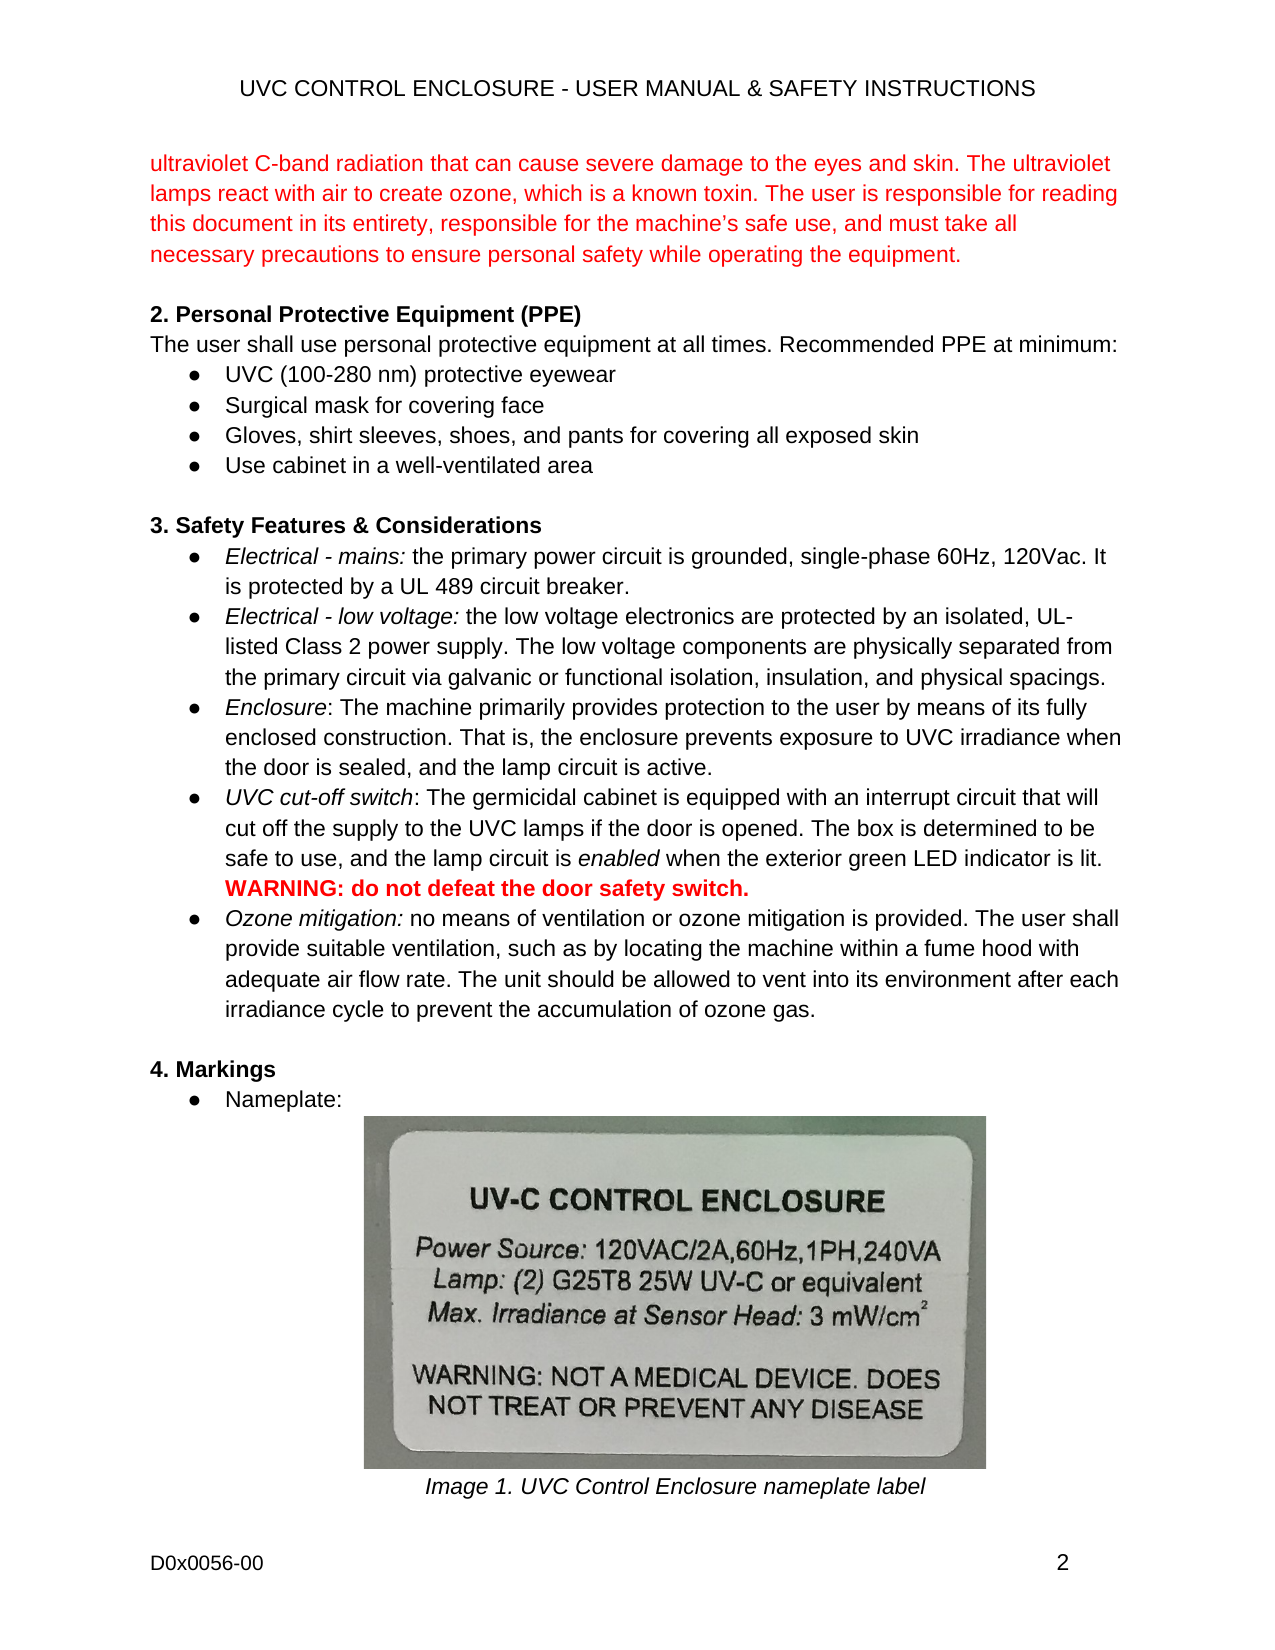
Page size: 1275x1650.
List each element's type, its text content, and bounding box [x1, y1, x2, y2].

list UVC cut-off switch: The germicidal cabinet is equipped with an interrupt circuit that will cut off the supply to the UVC lamps if the door is opened. The box is determined to be safe to use, and the lamp circuit is enabled when the exterior green LED indicator is lit. WARNING: do not defeat the door safety switch. [187, 784, 1125, 901]
text ultraviolet C-band radiation that can cause severe damage to the eyes and skin. The ultraviolet lamps react with air to create ozone, which is a known toxin. The user is responsible for reading this document in its entirety, responsible for the machine’s safe use, and must take all necessary precautions to ensure personal safety while operating the equipment. [150, 150, 1125, 267]
text 4. Markings [150, 1056, 1125, 1083]
text Image 1. UVC Control Enclosure nameplate label [225, 1473, 1125, 1499]
text 3. Safety Features & Considerations [150, 512, 1125, 539]
list Electrical - low voltage: the low voltage electronics are protected by an isolated, UL-listed Class 2 power supply. The low voltage components are physically separated from the primary circuit via galvanic or functional isolation, insulation, and physical spacings. [187, 603, 1125, 690]
list Enclosure: The machine primarily provides protection to the user by means of its fully enclosed construction. That is, the enclosure prevents exposure to UVC irradiance when the door is sealed, and the lamp circuit is active. [187, 694, 1125, 781]
text 2. Personal Protective Equipment (PPE) [150, 301, 1125, 327]
list Ozone mitigation: no means of ventilation or ozone mitigation is provided. The user shall provide suitable ventilation, such as by locating the machine within a fume hood with adequate air flow rate. The unit should be allowed to vent into its environment after each irradiance cycle to prevent the accumulation of ozone gas. [187, 905, 1125, 1022]
list Nameplate: [187, 1086, 1125, 1113]
list Use cabinet in a well-ventilated area [187, 452, 1125, 478]
list Surgical mask for covering face [187, 392, 1125, 418]
picture [363, 1116, 987, 1469]
list Electrical - mains: the primary power circuit is grounded, single-phase 60Hz, 120Vac. It is protected by a UL 489 circuit breaker. [187, 543, 1125, 599]
list Gloves, shirt sleeves, shoes, and pants for covering all exposed skin [187, 422, 1125, 448]
list UVC (100-280 nm) protective eyewear [187, 361, 1125, 388]
text The user shall use personal protective equipment at all times. Recommended PPE at minimum: [150, 331, 1125, 358]
